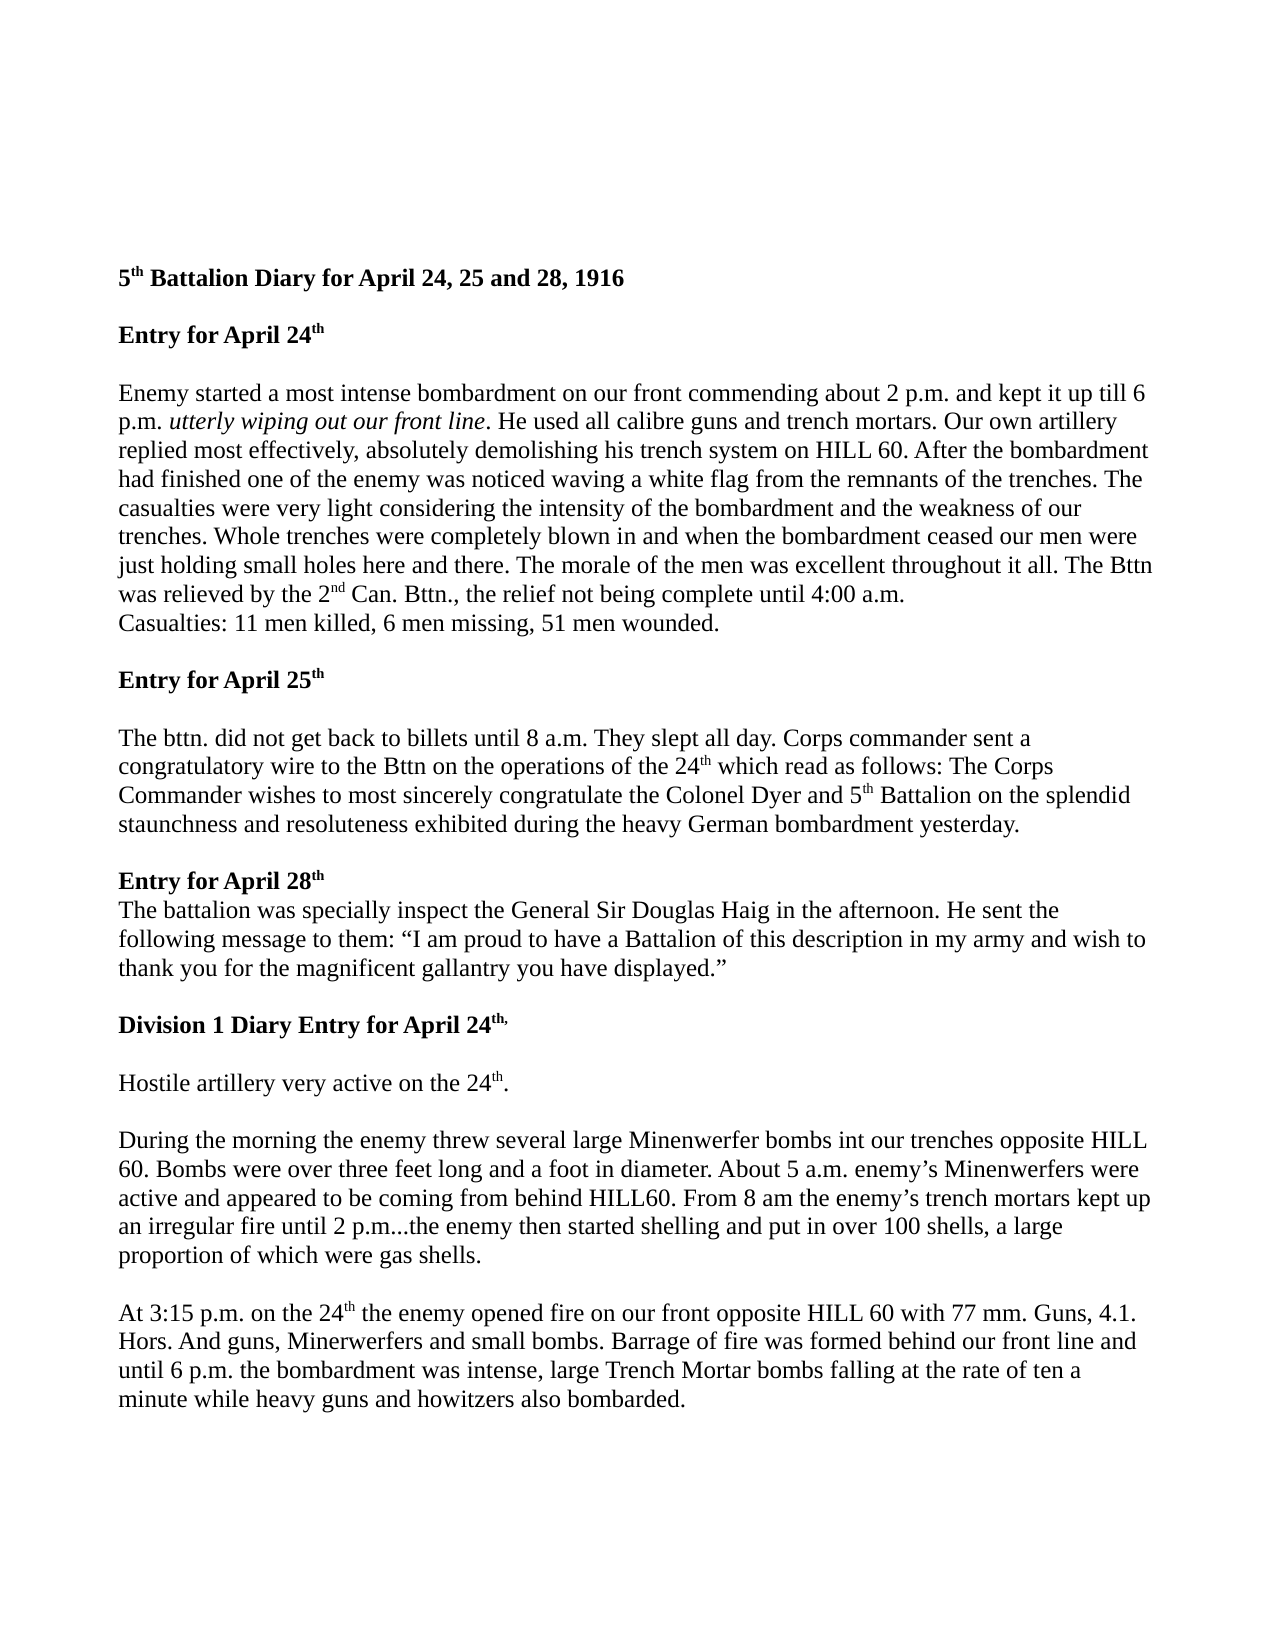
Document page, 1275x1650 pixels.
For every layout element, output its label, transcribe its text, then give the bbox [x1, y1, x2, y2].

text The battalion was specially inspect the General Sir Douglas Haig in the afternoon. He sent the following message to them: “I am proud to have a Battalion of this description in my army and wish to thank you for the magnificent gallantry you have displayed.” [118, 895, 1157, 981]
text Enemy started a most intense bombardment on our front commending about 2 p.m. and kept it up till 6 p.m. utterly wiping out our front line. He used all calibre guns and trench mortars. Our own artillery replied most effectively, absolutely demolishing his trench system on HILL 60. After the bombardment had finished one of the enemy was noticed waving a white flag from the remnants of the trenches. The casualties were very light considering the intensity of the bombardment and the weakness of our trenches. Whole trenches were completely blown in and when the bombardment ceased our men were just holding small holes here and there. The morale of the men was excellent throughout it all. The Bttn was relieved by the 2nd Can. Bttn., the relief not being complete until 4:00 a.m. [118, 378, 1157, 608]
text Casualties: 11 men killed, 6 men missing, 51 men wounded. [118, 608, 1157, 636]
text Entry for April 28th [118, 866, 1157, 895]
text Entry for April 24th [118, 320, 1157, 349]
text During the morning the enemy threw several large Minenwerfer bombs int our trenches opposite HILL 60. Bombs were over three feet long and a foot in diameter. About 5 a.m. enemy’s Minenwerfers were active and appeared to be coming from behind HILL60. From 8 am the enemy’s trench mortars kept up an irregular fire until 2 p.m...the enemy then started shelling and put in over 100 shells, a large proportion of which were gas shells. [118, 1125, 1157, 1269]
text The bttn. did not get back to billets until 8 a.m. They slept all day. Corps commander sent a congratulatory wire to the Bttn on the operations of the 24th which read as follows: The Corps Commander wishes to most sincerely congratulate the Colonel Dyer and 5th Battalion on the splendid staunchness and resoluteness exhibited during the heavy German bombardment yesterday. [118, 723, 1157, 838]
text 5th Battalion Diary for April 24, 25 and 28, 1916 [118, 263, 1157, 291]
text Division 1 Diary Entry for April 24th, [118, 1010, 1157, 1039]
text Hostile artillery very active on the 24th. [118, 1068, 1157, 1096]
text At 3:15 p.m. on the 24th the enemy opened fire on our front opposite HILL 60 with 77 mm. Guns, 4.1. Hors. And guns, Minerwerfers and small bombs. Barrage of fire was formed behind our front line and until 6 p.m. the bombardment was intense, large Trench Mortar bombs falling at the rate of ten a minute while heavy guns and howitzers also bombarded. [118, 1298, 1157, 1413]
text Entry for April 25th [118, 665, 1157, 694]
